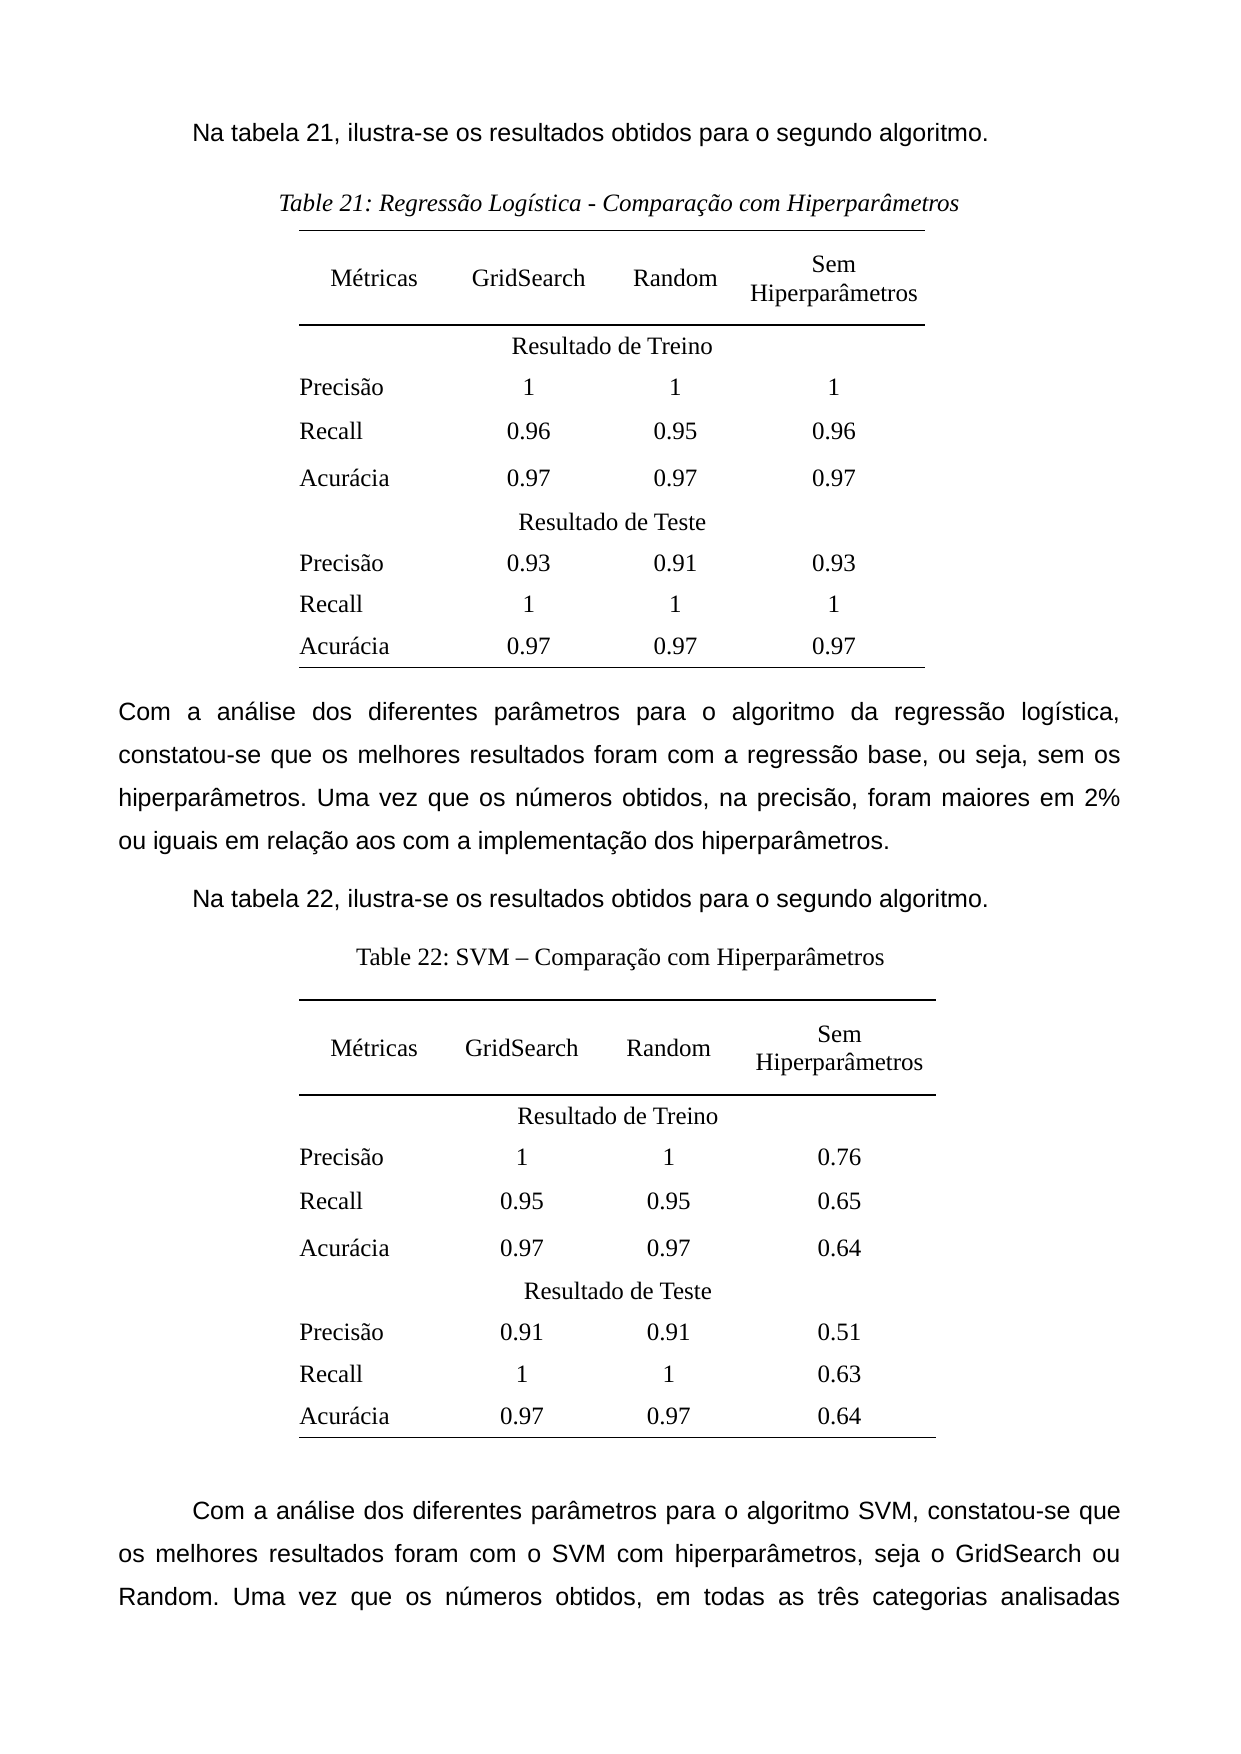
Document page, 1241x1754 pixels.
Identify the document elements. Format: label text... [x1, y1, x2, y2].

table_header Random [595, 1001, 742, 1094]
table_cell Acurácia [299, 454, 449, 501]
table_header GridSearch [449, 231, 608, 324]
table_cell Precisão [299, 1136, 449, 1177]
table_cell Recall [299, 1177, 449, 1223]
table_cell 0.97 [595, 1394, 742, 1436]
table_header Random [608, 231, 742, 324]
table_cell Recall [299, 407, 449, 454]
table_cell 0.91 [449, 1311, 595, 1352]
table_cell 0.96 [449, 407, 608, 454]
table_cell 0.97 [449, 454, 608, 501]
table_cell Acurácia [299, 625, 449, 667]
table_cell 0.95 [449, 1177, 595, 1223]
text Na tabela 22, ilustra-se os resultados obtidos para o segundo algoritmo. [118, 884, 1122, 913]
table_cell 0.97 [742, 454, 925, 501]
table_cell 1 [449, 1352, 595, 1394]
table_cell 0.95 [595, 1177, 742, 1223]
table_cell 0.64 [742, 1224, 936, 1270]
table_cell Acurácia [299, 1394, 449, 1436]
table_cell Resultado de Teste [299, 1270, 936, 1311]
table_cell 0.65 [742, 1177, 936, 1223]
table_cell 1 [742, 366, 925, 407]
table_cell 0.63 [742, 1352, 936, 1394]
table_cell 0.64 [742, 1394, 936, 1436]
table_cell 1 [742, 583, 925, 624]
table_cell 0.97 [608, 625, 742, 667]
table_header Métricas [299, 1001, 449, 1094]
table_cell Precisão [299, 542, 449, 582]
table_cell 1 [449, 366, 608, 407]
table_cell 0.97 [742, 625, 925, 667]
table_cell 0.97 [595, 1224, 742, 1270]
table_header Métricas [299, 231, 449, 324]
table_cell 0.76 [742, 1136, 936, 1177]
table_cell 1 [595, 1352, 742, 1394]
table_cell 0.91 [595, 1311, 742, 1352]
table_cell Resultado de Treino [299, 326, 925, 366]
table_cell 1 [595, 1136, 742, 1177]
table_cell 0.97 [608, 454, 742, 501]
table_cell Resultado de Treino [299, 1096, 936, 1136]
table_cell 0.97 [449, 1224, 595, 1270]
table_cell Recall [299, 1352, 449, 1394]
table_cell 0.91 [608, 542, 742, 582]
table_cell Precisão [299, 366, 449, 407]
text Na tabela 21, ilustra-se os resultados obtidos para o segundo algoritmo. [118, 118, 1122, 147]
table_header GridSearch [449, 1001, 595, 1094]
table_cell 1 [608, 366, 742, 407]
table_cell 0.93 [742, 542, 925, 582]
table_cell 1 [449, 583, 608, 624]
table_header Sem Hiperparâmetros [742, 231, 925, 324]
table_cell 0.51 [742, 1311, 936, 1352]
table_cell Resultado de Teste [299, 501, 925, 542]
table_cell 0.97 [449, 625, 608, 667]
table_cell 0.95 [608, 407, 742, 454]
text Com a análise dos diferentes parâmetros para o algoritmo da regressão logística, constatou-se que os melhores resultados foram com a regressão base, ou seja, sem os hiperparâmetros. Uma vez que os números obtidos, na precisão, foram maiores em 2% ou iguais em relação aos com a implementação dos hiperparâmetros. [118, 697, 1122, 855]
table_cell 0.93 [449, 542, 608, 582]
table_cell 0.96 [742, 407, 925, 454]
text Table 22: SVM – Comparação com Hiperparâmetros [118, 942, 1122, 970]
table_cell Recall [299, 583, 449, 624]
table_cell 0.97 [449, 1394, 595, 1436]
text Com a análise dos diferentes parâmetros para o algoritmo SVM, constatou-se que os melhores resultados foram com o SVM com hiperparâmetros, seja o GridSearch ou Random. Uma vez que os números obtidos, em todas as três categorias analisadas [118, 1496, 1122, 1611]
table_cell Precisão [299, 1311, 449, 1352]
table_cell 1 [449, 1136, 595, 1177]
table_cell Acurácia [299, 1224, 449, 1270]
text Table 21: Regressão Logística - Comparação com Hiperparâmetros [118, 188, 1122, 217]
table_cell 1 [608, 583, 742, 624]
table_header Sem Hiperparâmetros [742, 1001, 936, 1094]
